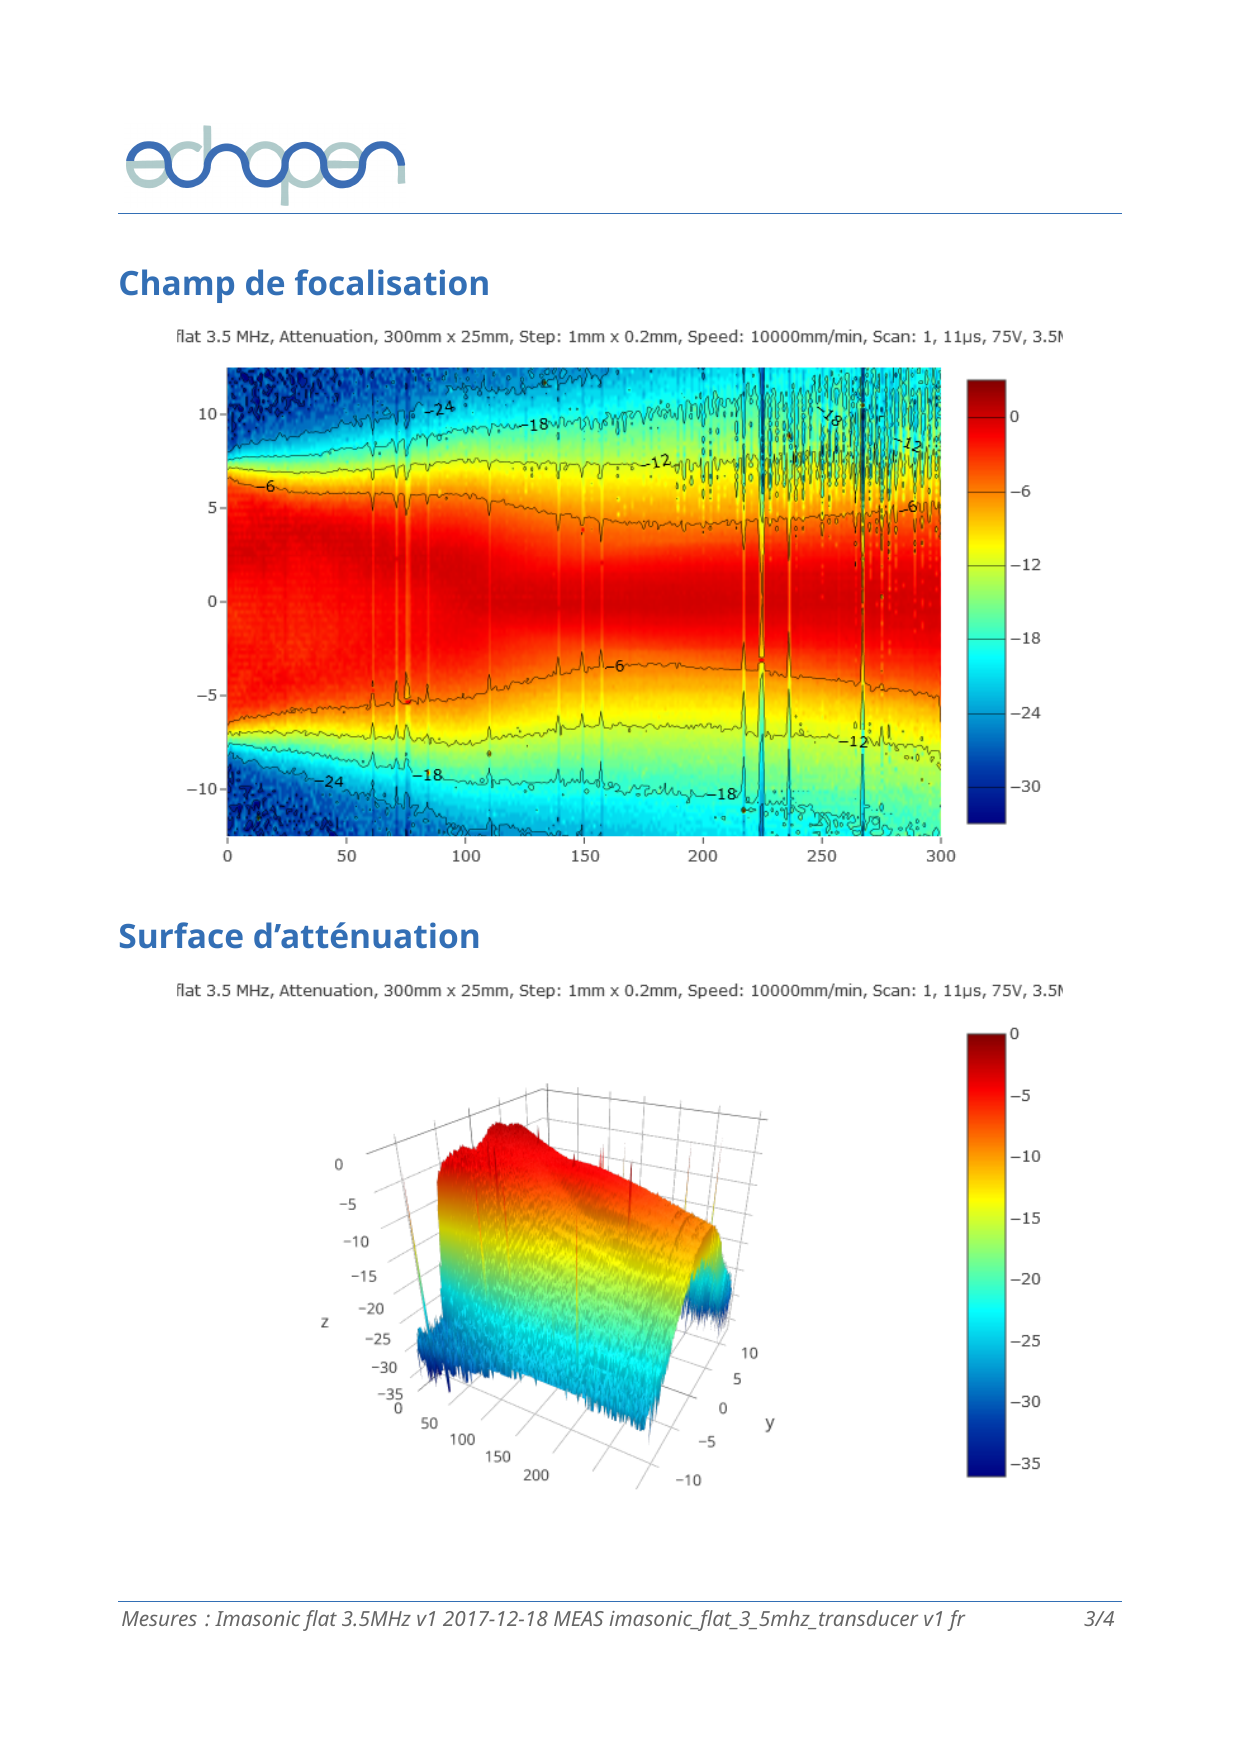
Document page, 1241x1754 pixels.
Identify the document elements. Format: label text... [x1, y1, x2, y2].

picture [177, 317, 1063, 887]
picture [123, 123, 407, 208]
picture [177, 971, 1063, 1540]
subtitle Champ de focalisation [118, 259, 1122, 305]
subtitle Surface d’atténuation [118, 913, 1122, 959]
